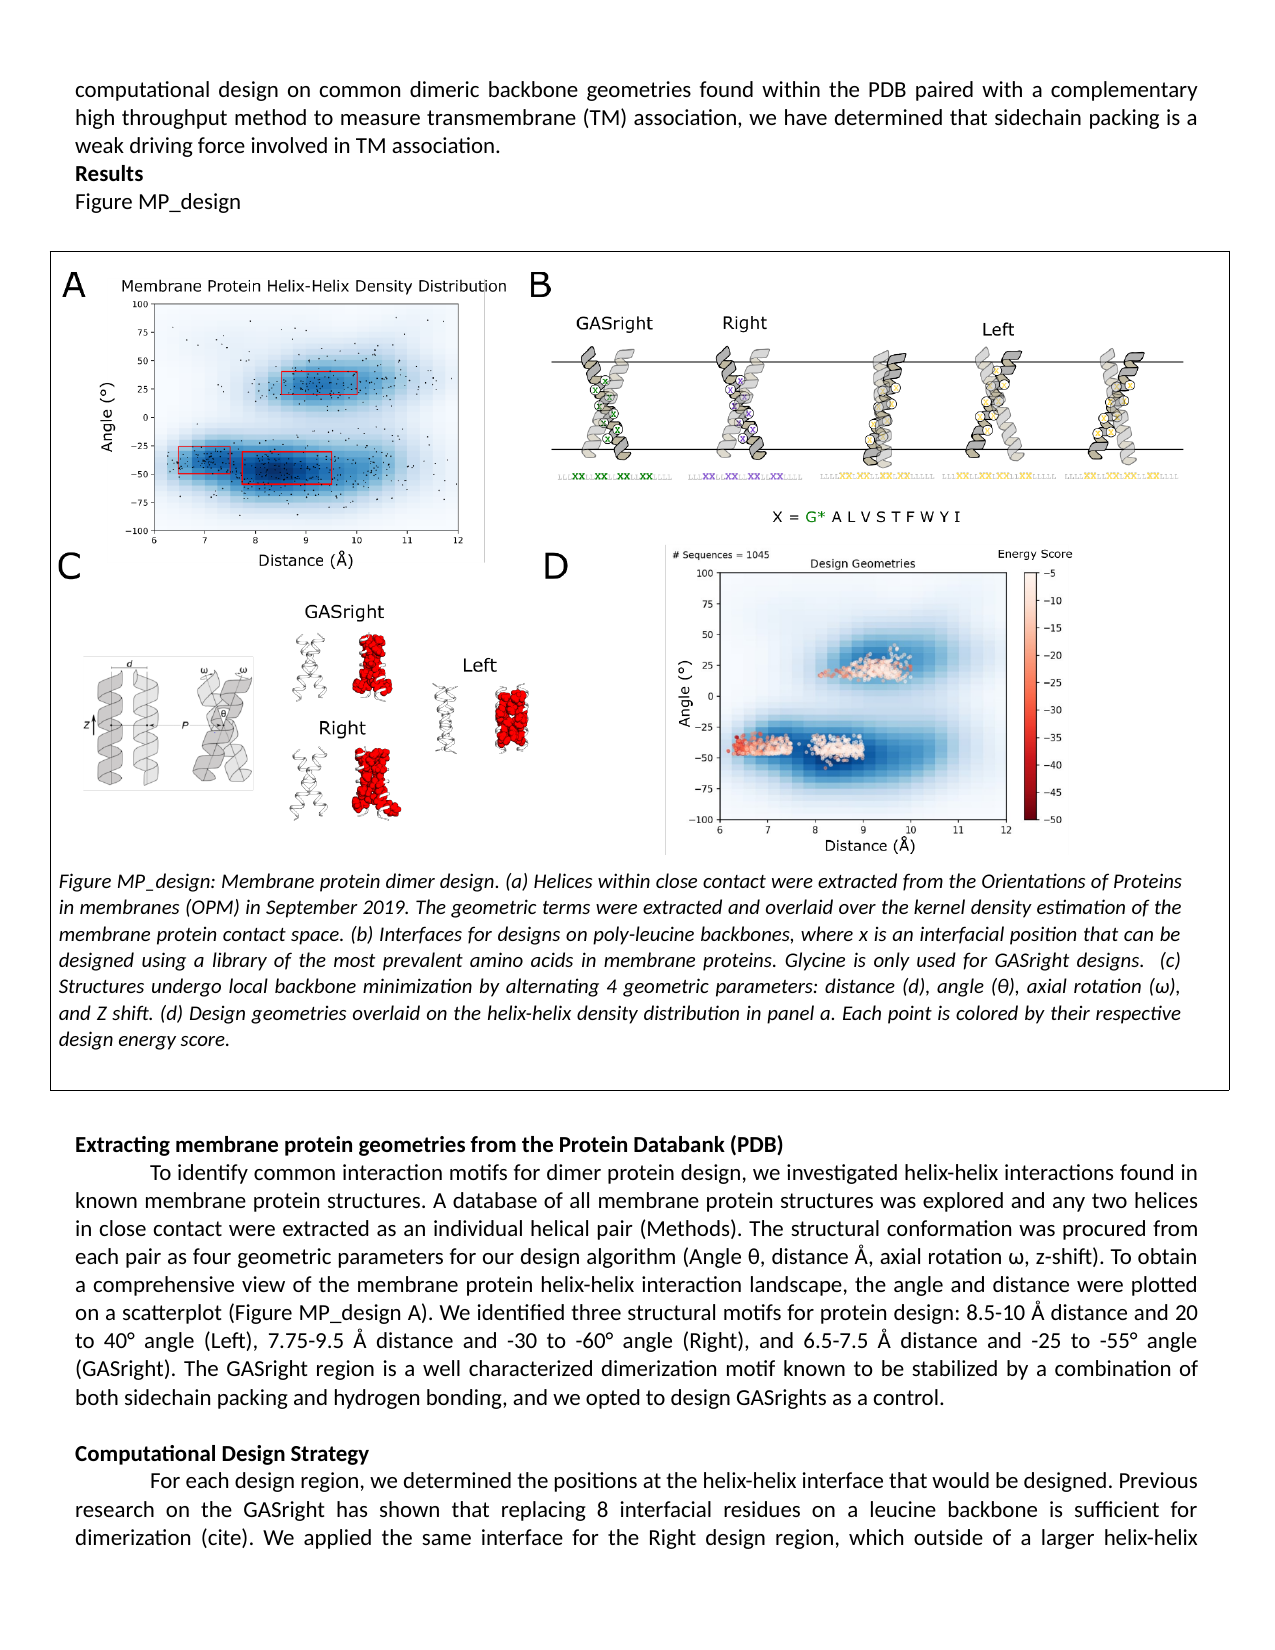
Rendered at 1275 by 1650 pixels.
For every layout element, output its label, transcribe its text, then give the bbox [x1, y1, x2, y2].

text Computational Design Strategy [75, 1439, 1200, 1467]
picture [58, 272, 1184, 855]
text Figure MP_design: Membrane protein dimer design. (a) Helices within close contact were extracted from the Orientations of Proteins in membranes (OPM) in September 2019. The geometric terms were extracted and overlaid over the kernel density estimation of the membrane protein contact space. (b) Interfaces for designs on poly-leucine backbones, where x is an interfacial position that can be designed using a library of the most prevalent amino acids in membrane proteins. Glycine is only used for GASright designs. (c) Structures undergo local backbone minimization by alternating 4 geometric parameters: distance (d), angle (θ), axial rotation (ω), and Z shift. (d) Design geometries overlaid on the helix-helix density distribution in panel a. Each point is colored by their respective design energy score. [58, 855, 1183, 1052]
text To identify common interaction motifs for dimer protein design, we investigated helix-helix interactions found in known membrane protein structures. A database of all membrane protein structures was explored and any two helices in close contact were extracted as an individual helical pair (Methods). The structural conformation was procured from each pair as four geometric parameters for our design algorithm (Angle θ, distance Å, axial rotation ω, z-shift). To obtain a comprehensive view of the membrane protein helix-helix interaction landscape, the angle and distance were plotted on a scatterplot (Figure MP_design A). We identified three structural motifs for protein design: 8.5-10 Å distance and 20 to 40° angle (Left), 7.75-9.5 Å distance and -30 to -60° angle (Right), and 6.5-7.5 Å distance and -25 to -55° angle (GASright). The GASright region is a well characterized dimerization motif known to be stabilized by a combination of both sidechain packing and hydrogen bonding, and we opted to design GASrights as a control. [75, 1158, 1200, 1411]
text Figure MP_design [75, 187, 1200, 215]
text For each design region, we determined the positions at the helix-helix interface that would be designed. Previous research on the GASright has shown that replacing 8 interfacial residues on a leucine backbone is sufficient for dimerization (cite). We applied the same interface for the Right design region, which outside of a larger helix-helix [75, 1467, 1200, 1551]
text Results [75, 159, 1200, 187]
text computational design on common dimeric backbone geometries found within the PDB paired with a complementary high throughput method to measure transmembrane (TM) association, we have determined that sidechain packing is a weak driving force involved in TM association. [75, 75, 1200, 159]
text Extracting membrane protein geometries from the Protein Databank (PDB) [75, 1130, 1200, 1158]
